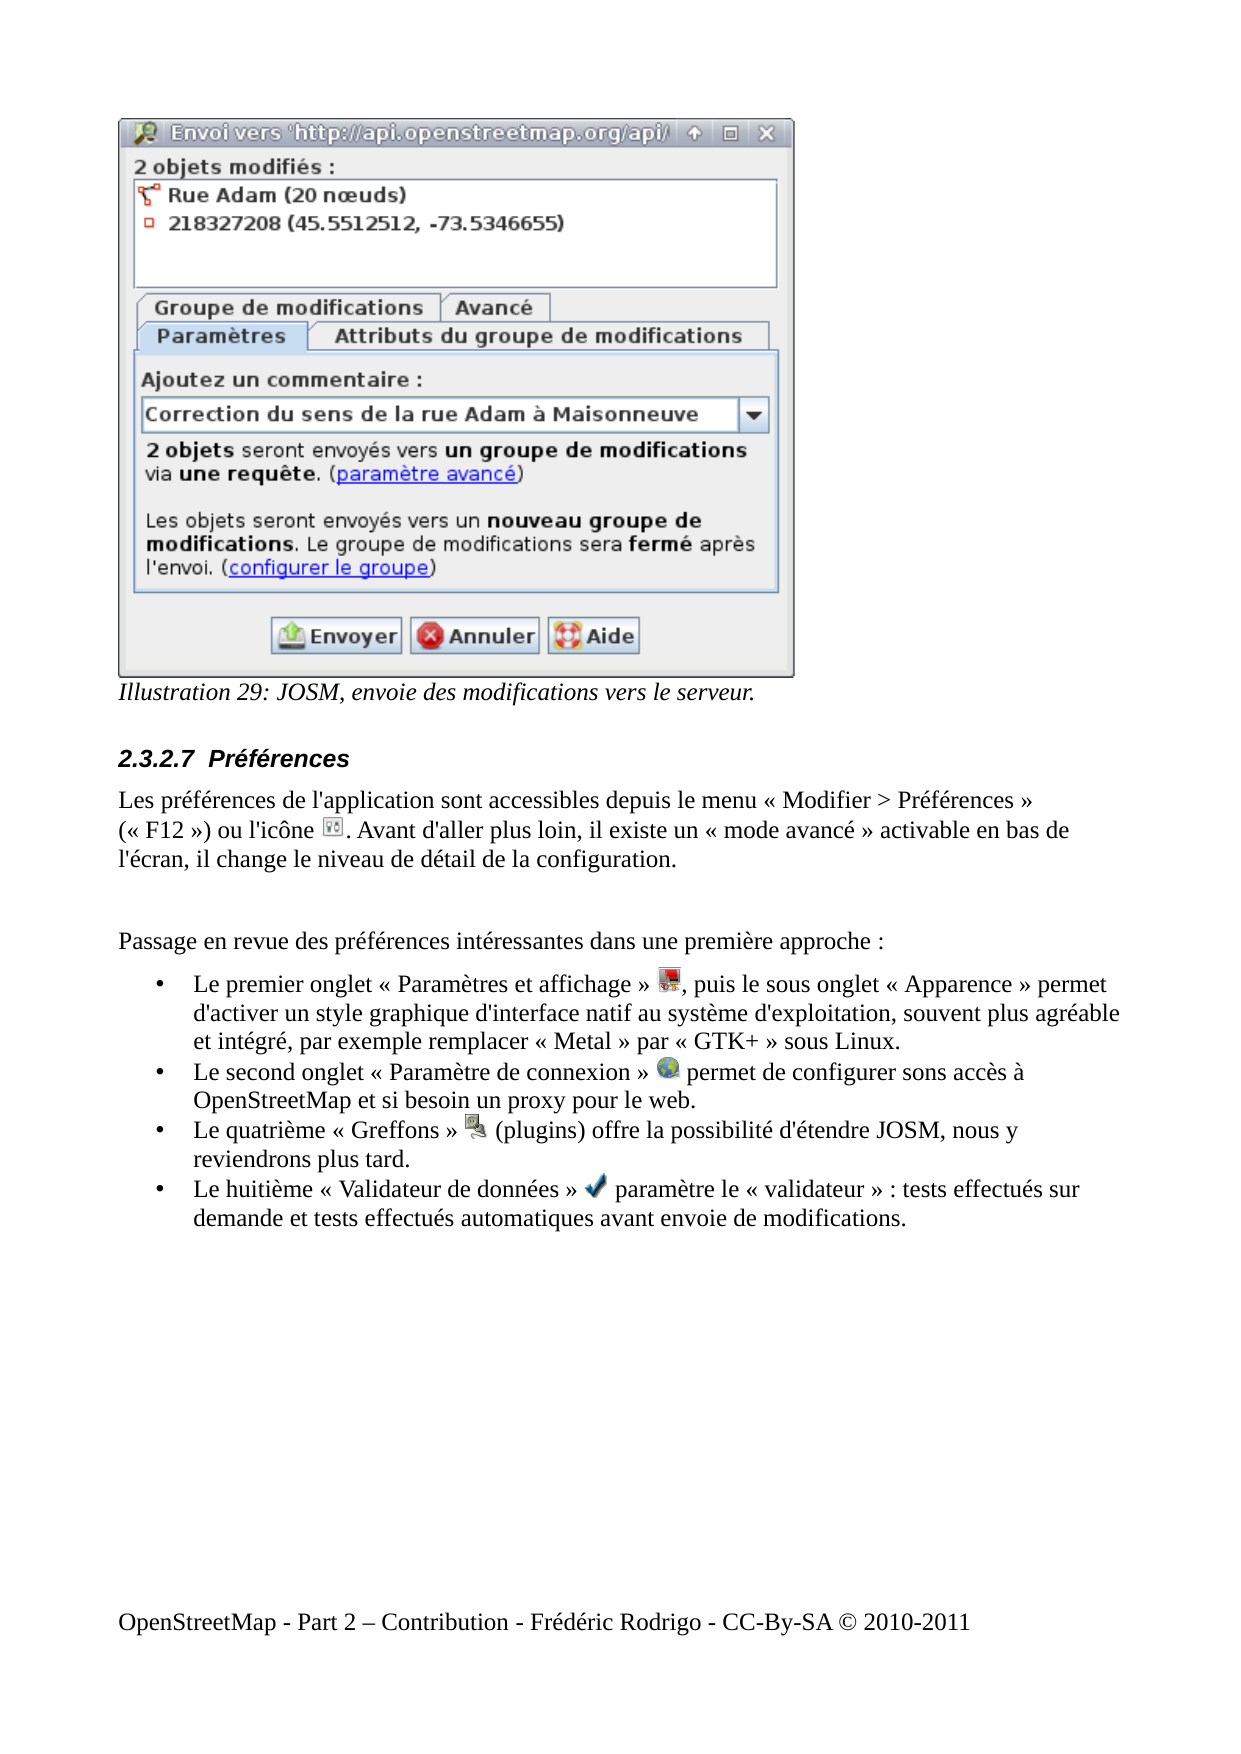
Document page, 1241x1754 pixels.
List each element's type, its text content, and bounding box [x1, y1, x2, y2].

picture [118, 118, 795, 678]
text Passage en revue des préférences intéressantes dans une première approche : [118, 926, 1122, 955]
picture [464, 1114, 489, 1139]
picture [656, 967, 682, 993]
list Le second onglet « Paramètre de connexion » permet de configurer sons accès à OpenStreetMap et si besoin un proxy pour le web. [156, 1055, 1122, 1114]
picture [583, 1173, 609, 1198]
list Le huitième « Validateur de données » paramètre le « validateur » : tests effectués sur demande et tests effectués automatiques avant envoie de modifications. [156, 1173, 1122, 1232]
list Le premier onglet « Paramètres et affichage » , puis le sous onglet « Apparence » permet d'activer un style graphique d'interface natif au système d'exploitation, souvent plus agréable et intégré, par exemple remplacer « Metal » par « GTK+ » sous Linux. [156, 967, 1122, 1055]
subtitle Préférences [118, 744, 1122, 772]
picture [655, 1055, 681, 1080]
picture [320, 813, 346, 839]
text Illustration 29: JOSM, envoie des modifications vers le serveur. [118, 678, 794, 706]
text Les préférences de l'application sont accessibles depuis le menu « Modifier > Préférences » (« F12 ») ou l'icône . Avant d'aller plus loin, il existe un « mode avancé » activable en bas de l'écran, il change le niveau de détail de la configuration. [118, 785, 1122, 872]
list Le quatrième « Greffons » (plugins) offre la possibilité d'étendre JOSM, nous y reviendrons plus tard. [156, 1114, 1122, 1173]
